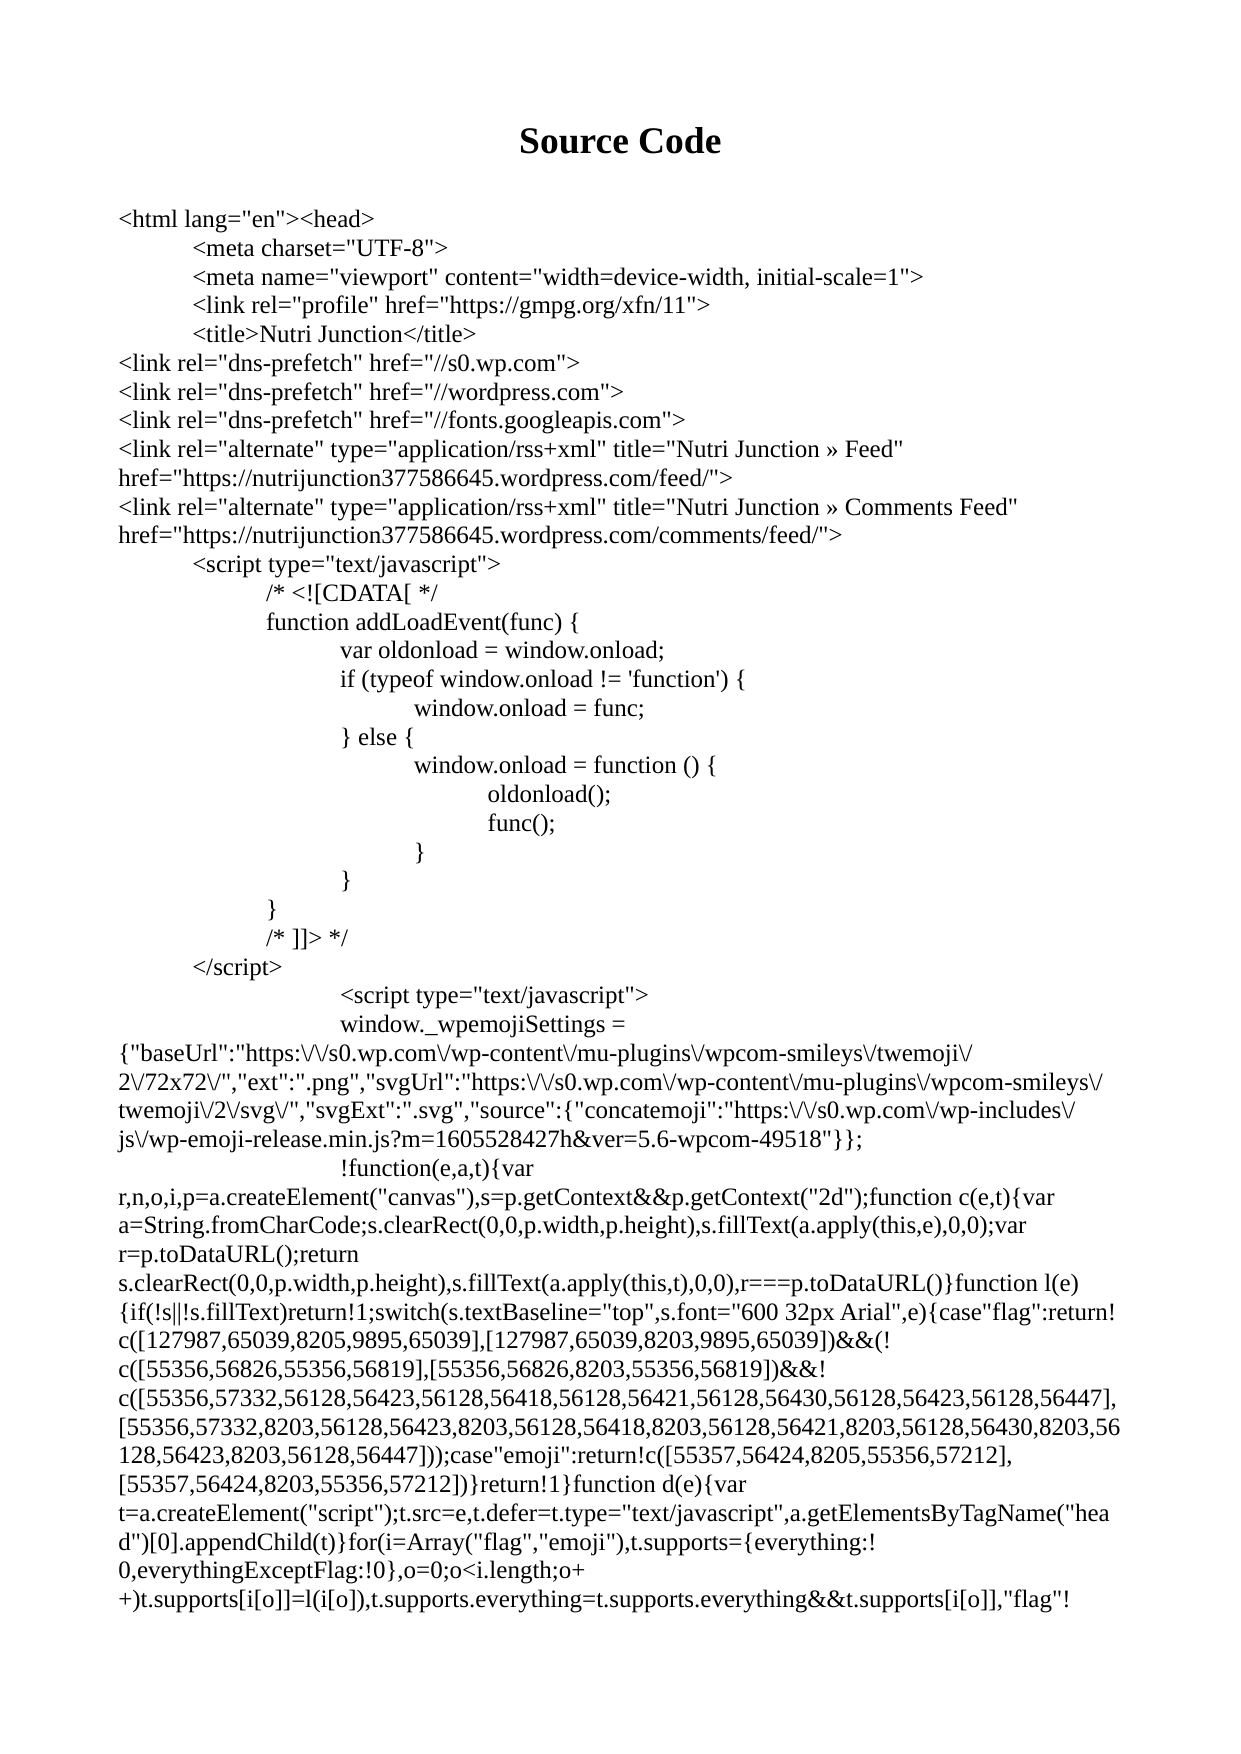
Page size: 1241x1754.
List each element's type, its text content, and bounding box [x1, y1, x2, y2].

text <script type="text/javascript"> [118, 981, 1122, 1009]
text <script type="text/javascript"> [118, 549, 1122, 578]
text Source Code [118, 118, 1122, 161]
text !function(e,a,t){var r,n,o,i,p=a.createElement("canvas"),s=p.getContext&&p.getContext("2d");function c(e,t){var a=String.fromCharCode;s.clearRect(0,0,p.width,p.height),s.fillText(a.apply(this,e),0,0);var r=p.toDataURL();return s.clearRect(0,0,p.width,p.height),s.fillText(a.apply(this,t),0,0),r===p.toDataURL()}function l(e){if(!s||!s.fillText)return!1;switch(s.textBaseline="top",s.font="600 32px Arial",e){case"flag":return!c([127987,65039,8205,9895,65039],[127987,65039,8203,9895,65039])&&(!c([55356,56826,55356,56819],[55356,56826,8203,55356,56819])&&!c([55356,57332,56128,56423,56128,56418,56128,56421,56128,56430,56128,56423,56128,56447],[55356,57332,8203,56128,56423,8203,56128,56418,8203,56128,56421,8203,56128,56430,8203,56128,56423,8203,56128,56447]));case"emoji":return!c([55357,56424,8205,55356,57212],[55357,56424,8203,55356,57212])}return!1}function d(e){var t=a.createElement("script");t.src=e,t.defer=t.type="text/javascript",a.getElementsByTagName("head")[0].appendChild(t)}for(i=Array("flag","emoji"),t.supports={everything:!0,everythingExceptFlag:!0},o=0;o<i.length;o++)t.supports[i[o]]=l(i[o]),t.supports.everything=t.supports.everything&&t.supports[i[o]],"flag"! [118, 1153, 1122, 1613]
text <link rel="alternate" type="application/rss+xml" title="Nutri Junction » Feed" href="https://nutrijunction377586645.wordpress.com/feed/"> [118, 434, 1122, 492]
text } else { [118, 722, 1122, 751]
text function addLoadEvent(func) { [118, 607, 1122, 636]
text var oldonload = window.onload; [118, 636, 1122, 664]
text <html lang="en"><head> [118, 204, 1122, 233]
text if (typeof window.onload != 'function') { [118, 664, 1122, 693]
text func(); [118, 808, 1122, 837]
text /* <![CDATA[ */ [118, 578, 1122, 607]
text window._wpemojiSettings = {"baseUrl":"https:\/\/s0.wp.com\/wp-content\/mu-plugins\/wpcom-smileys\/twemoji\/2\/72x72\/","ext":".png","svgUrl":"https:\/\/s0.wp.com\/wp-content\/mu-plugins\/wpcom-smileys\/twemoji\/2\/svg\/","svgExt":".svg","source":{"concatemoji":"https:\/\/s0.wp.com\/wp-includes\/js\/wp-emoji-release.min.js?m=1605528427h&ver=5.6-wpcom-49518"}}; [118, 1009, 1122, 1153]
text /* ]]> */ [118, 923, 1122, 952]
text <link rel="alternate" type="application/rss+xml" title="Nutri Junction » Comments Feed" href="https://nutrijunction377586645.wordpress.com/comments/feed/"> [118, 492, 1122, 549]
text } [118, 837, 1122, 866]
text window.onload = func; [118, 693, 1122, 722]
text <link rel="dns-prefetch" href="//wordpress.com"> [118, 377, 1122, 406]
text oldonload(); [118, 779, 1122, 808]
text <meta name="viewport" content="width=device-width, initial-scale=1"> [118, 262, 1122, 291]
text <link rel="dns-prefetch" href="//fonts.googleapis.com"> [118, 406, 1122, 434]
text <link rel="profile" href="https://gmpg.org/xfn/11"> [118, 291, 1122, 319]
text <meta charset="UTF-8"> [118, 233, 1122, 262]
text <title>Nutri Junction</title> [118, 319, 1122, 348]
text </script> [118, 952, 1122, 981]
text } [118, 894, 1122, 923]
text } [118, 866, 1122, 894]
text window.onload = function () { [118, 751, 1122, 779]
text <link rel="dns-prefetch" href="//s0.wp.com"> [118, 348, 1122, 377]
